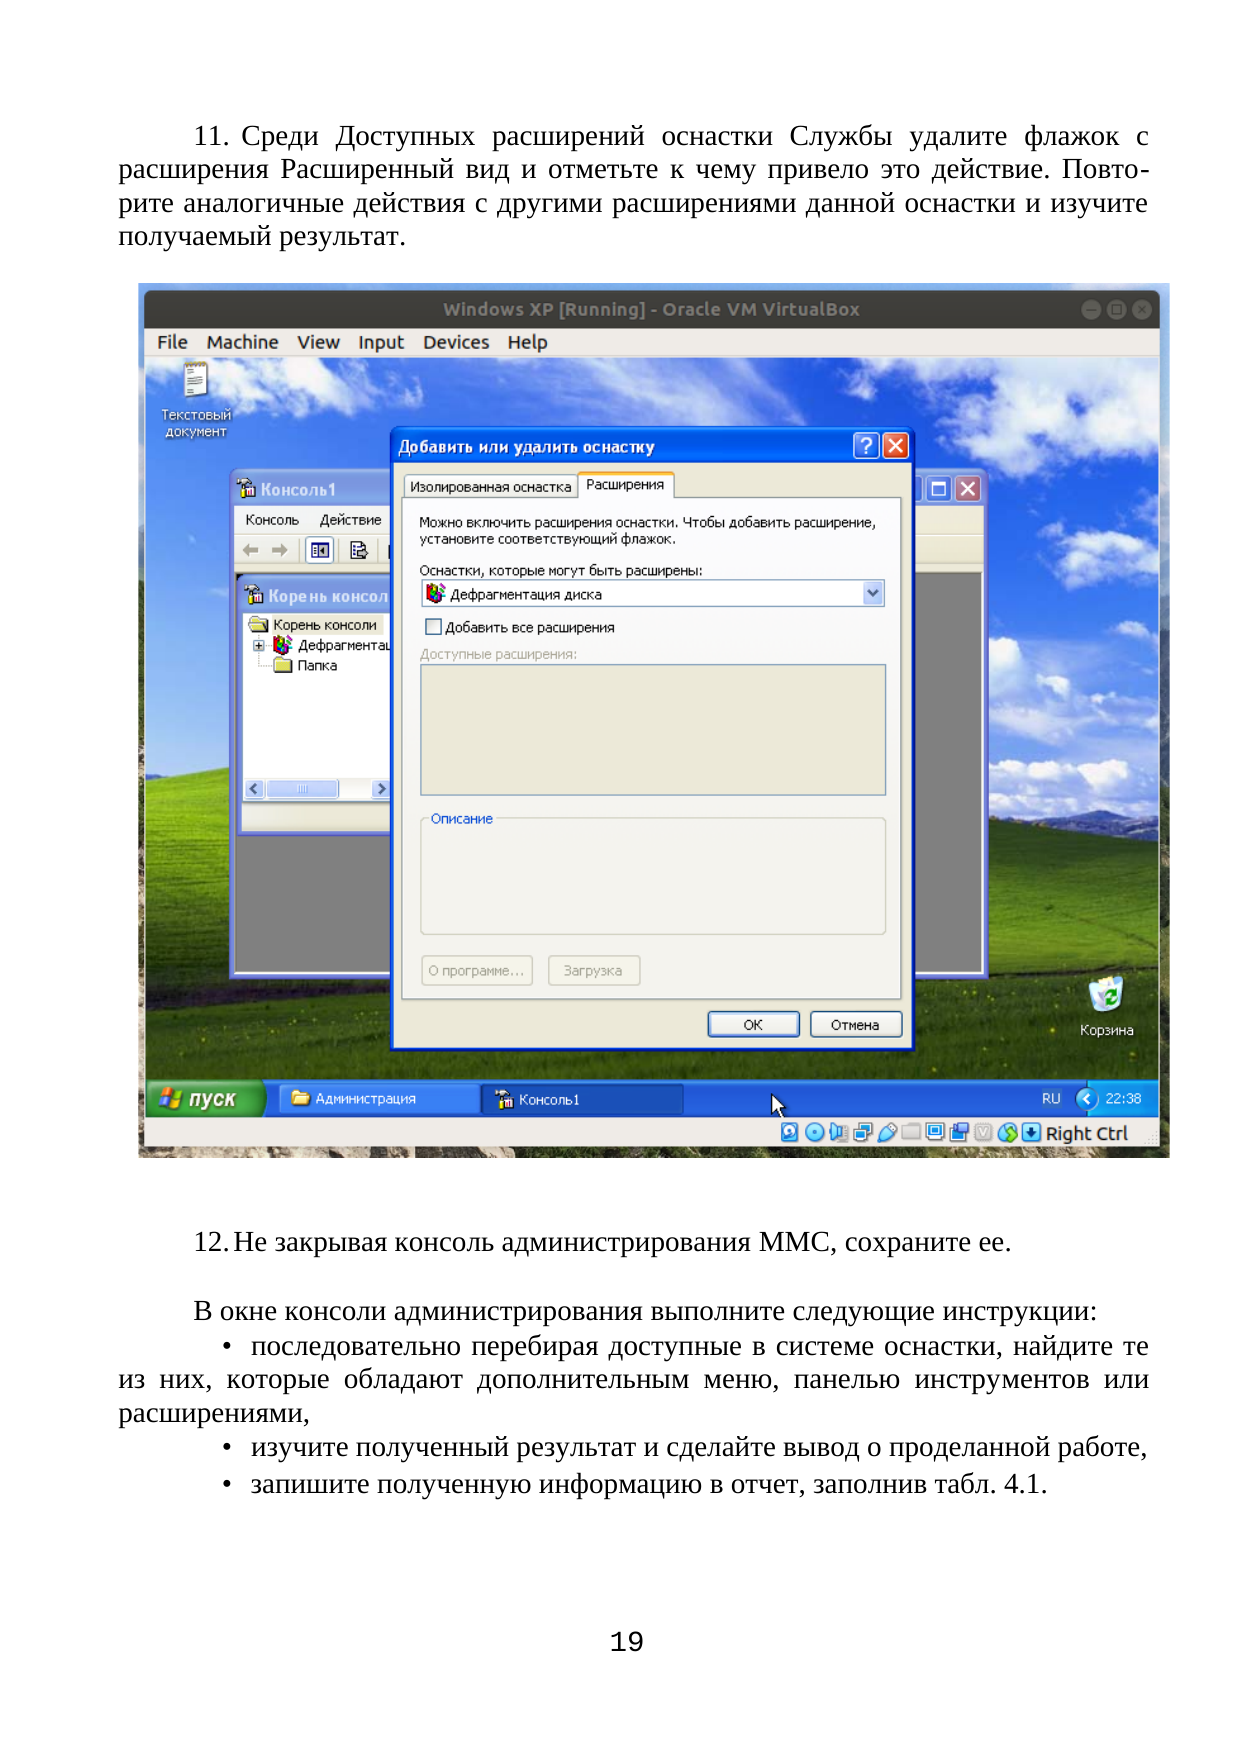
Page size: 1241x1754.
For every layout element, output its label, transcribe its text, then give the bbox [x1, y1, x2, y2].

text В окне консоли администрирования выполните следующие инструкции: [118, 1293, 1152, 1327]
list последовательно перебирая доступные в системе оснастки, найдите те из них, которые обладают дополнительным меню, панелью инстру­ментов или расширениями, [118, 1328, 1149, 1429]
list Не закрывая консоль администрирования MMC, сохраните ее. [118, 1225, 1152, 1258]
list изучите полученный результат и сделайте вывод о проделанной работе, [118, 1429, 1152, 1462]
picture [138, 283, 1170, 1158]
list запишите полученную информацию в отчет, заполнив табл. 4.1. [118, 1467, 1152, 1500]
list Среди Доступных расширений оснастки Службы удалите флажок с расширения Расширенный вид и отметьте к чему привело это действие. Повто­рите аналогичные действия с другими расширениями данной оснастки и изучите получаемый результат. [118, 118, 1149, 252]
